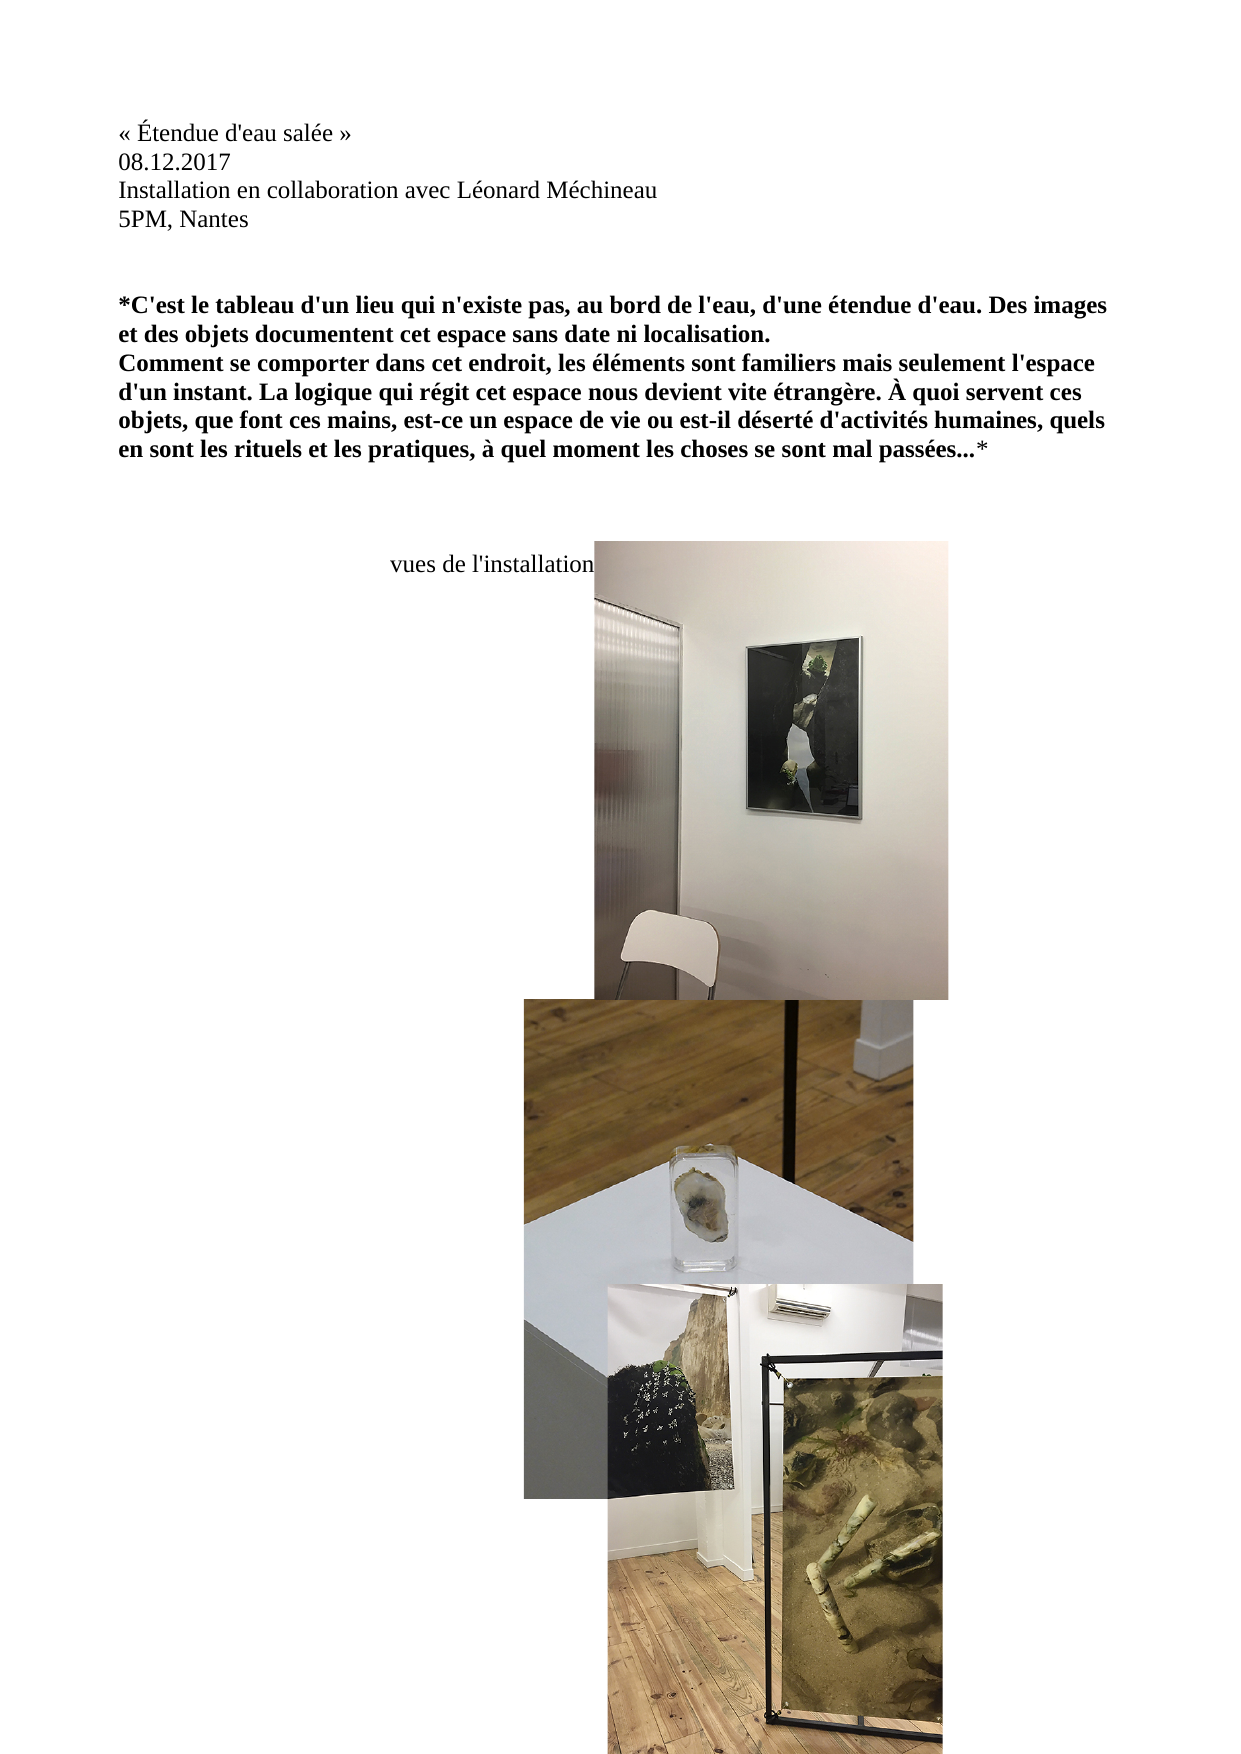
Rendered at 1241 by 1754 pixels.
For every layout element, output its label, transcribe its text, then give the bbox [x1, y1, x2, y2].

text *C'est le tableau d'un lieu qui n'existe pas, au bord de l'eau, d'une étendue d'eau. Des images et des objets documentent cet espace sans date ni localisation. [118, 291, 1122, 348]
text vues de l'installation [118, 549, 594, 578]
text 5PM, Nantes [118, 204, 1122, 233]
text « Étendue d'eau salée » [118, 118, 1122, 147]
text Comment se comporter dans cet endroit, les éléments sont familiers mais seulement l'espace d'un instant. La logique qui régit cet espace nous devient vite étrangère. À quoi servent ces objets, que font ces mains, est-ce un espace de vie ou est-il déserté d'activités humaines, quels en sont les rituels et les pratiques, à quel moment les choses se sont mal passées...* [118, 348, 1122, 463]
text [949, 549, 1122, 578]
text 08.12.2017 [118, 147, 1122, 176]
text Installation en collaboration avec Léonard Méchineau [118, 176, 1122, 204]
picture [523, 541, 949, 1754]
